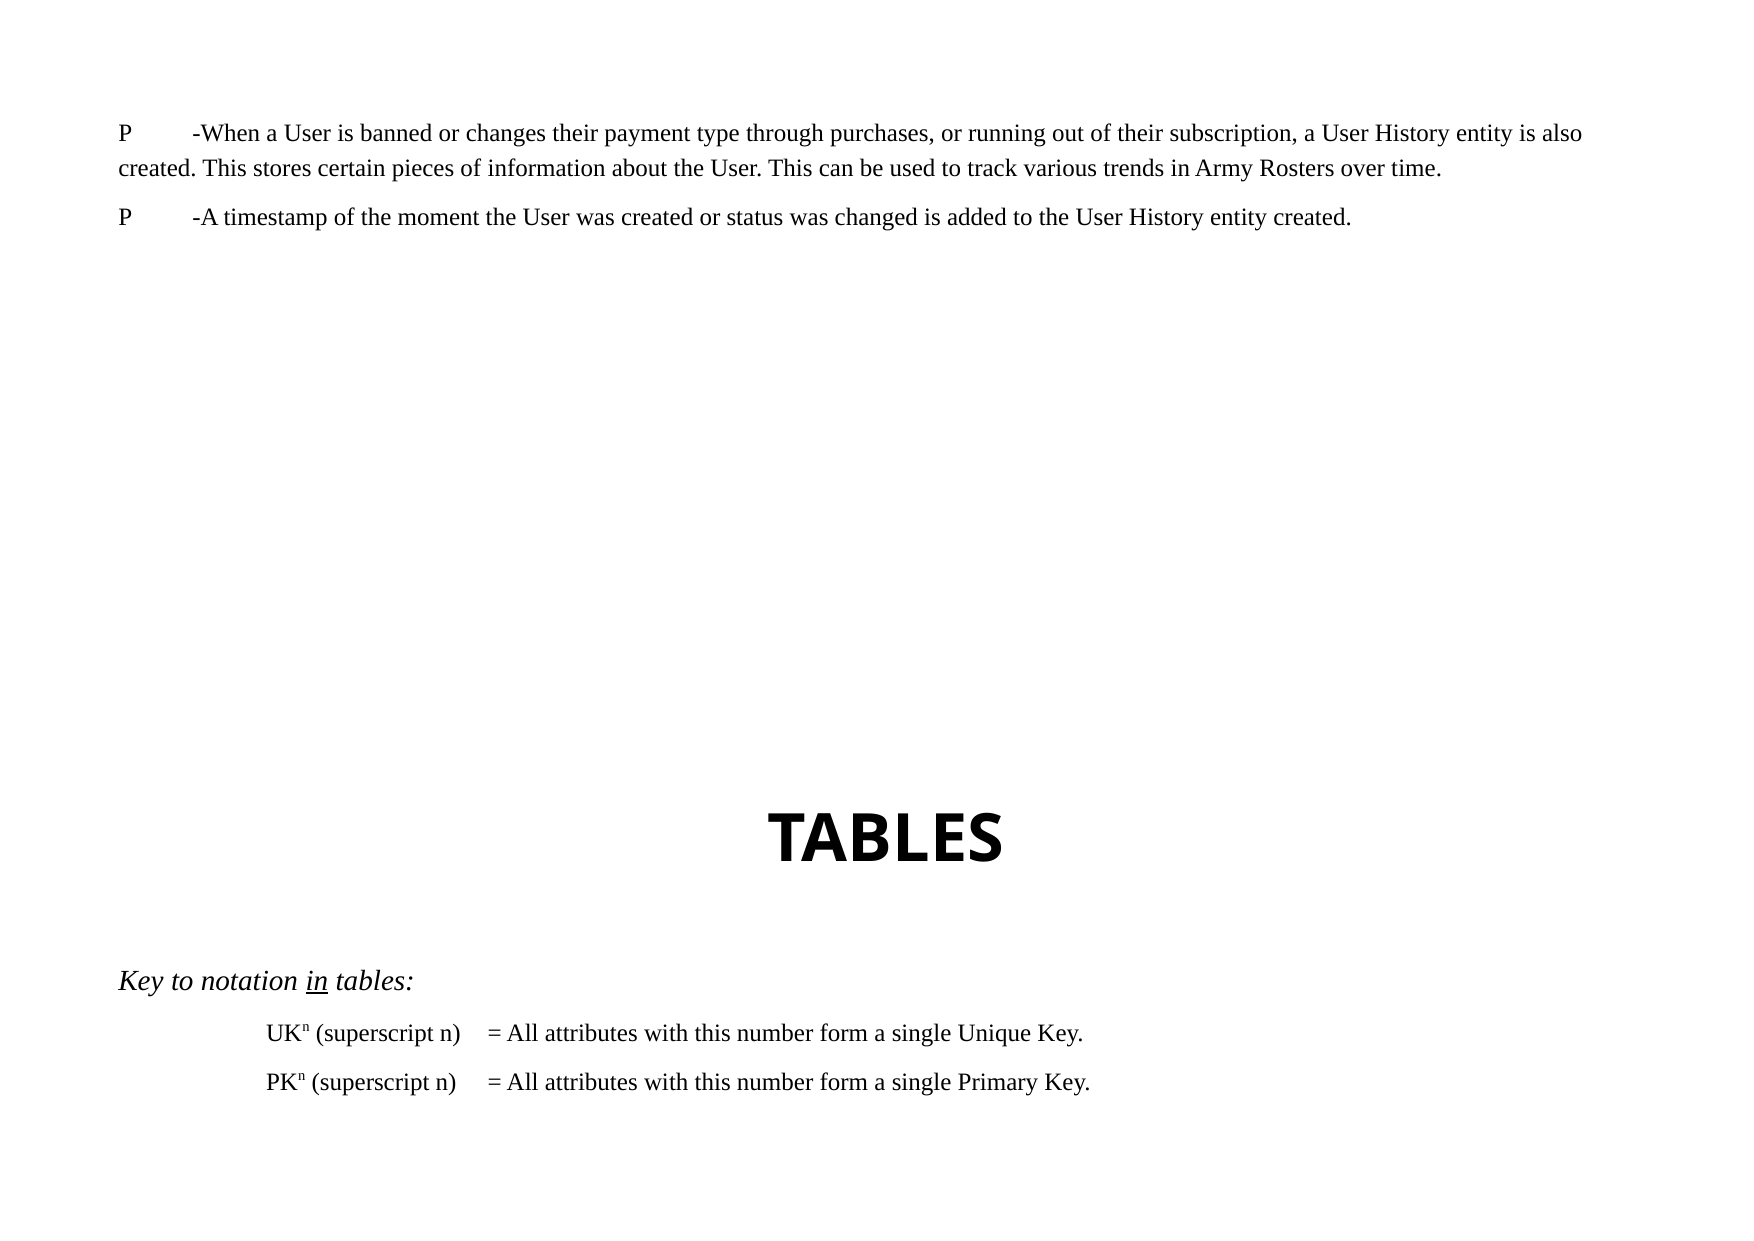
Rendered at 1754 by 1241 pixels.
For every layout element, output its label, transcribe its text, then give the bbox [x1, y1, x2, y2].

text P -When a User is banned or changes their payment type through purchases, or running out of their subscription, a User History entity is also created. This stores certain pieces of information about the User. This can be used to track various trends in Army Rosters over time. [118, 118, 1653, 181]
text UKn (superscript n) = All attributes with this number form a single Unique Key. [118, 1018, 1653, 1047]
text PKn (superscript n) = All attributes with this number form a single Primary Key. [118, 1067, 1653, 1096]
text Key to notation in tables: [118, 963, 1653, 997]
text TABLES [118, 790, 1653, 881]
text P -A timestamp of the moment the User was created or status was changed is added to the User History entity created. [118, 202, 1653, 230]
